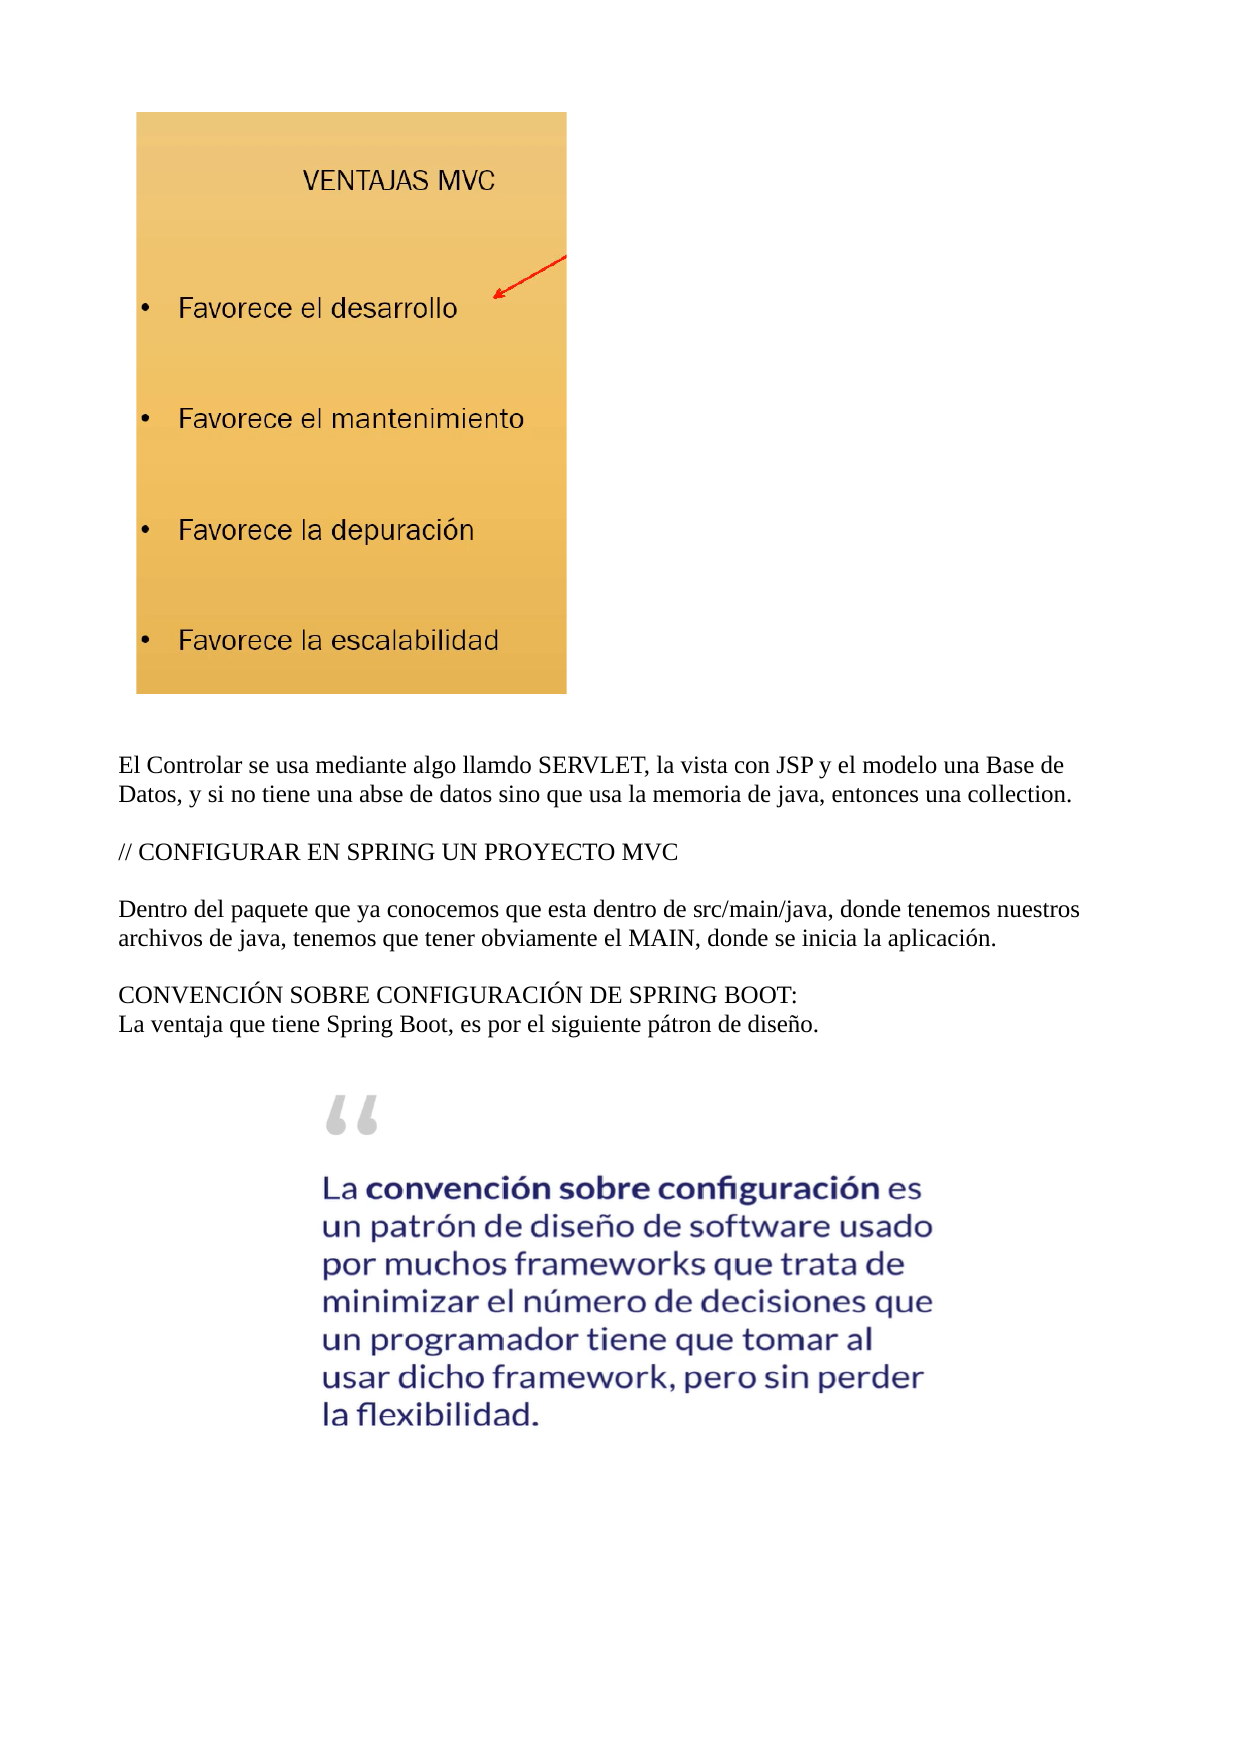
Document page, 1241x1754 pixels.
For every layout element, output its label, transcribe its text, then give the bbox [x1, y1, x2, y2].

text El Controlar se usa mediante algo llamdo SERVLET, la vista con JSP y el modelo una Base de Datos, y si no tiene una abse de datos sino que usa la memoria de java, entonces una collection. [118, 751, 1122, 808]
text // CONFIGURAR EN SPRING UN PROYECTO MVC [118, 837, 1122, 866]
text La ventaja que tiene Spring Boot, es por el siguiente pátron de diseño. [118, 1009, 1122, 1038]
text Dentro del paquete que ya conocemos que esta dentro de src/main/java, donde tenemos nuestros archivos de java, tenemos que tener obviamente el MAIN, donde se inicia la aplicación. [118, 894, 1122, 952]
text CONVENCIÓN SOBRE CONFIGURACIÓN DE SPRING BOOT: [118, 981, 1122, 1009]
